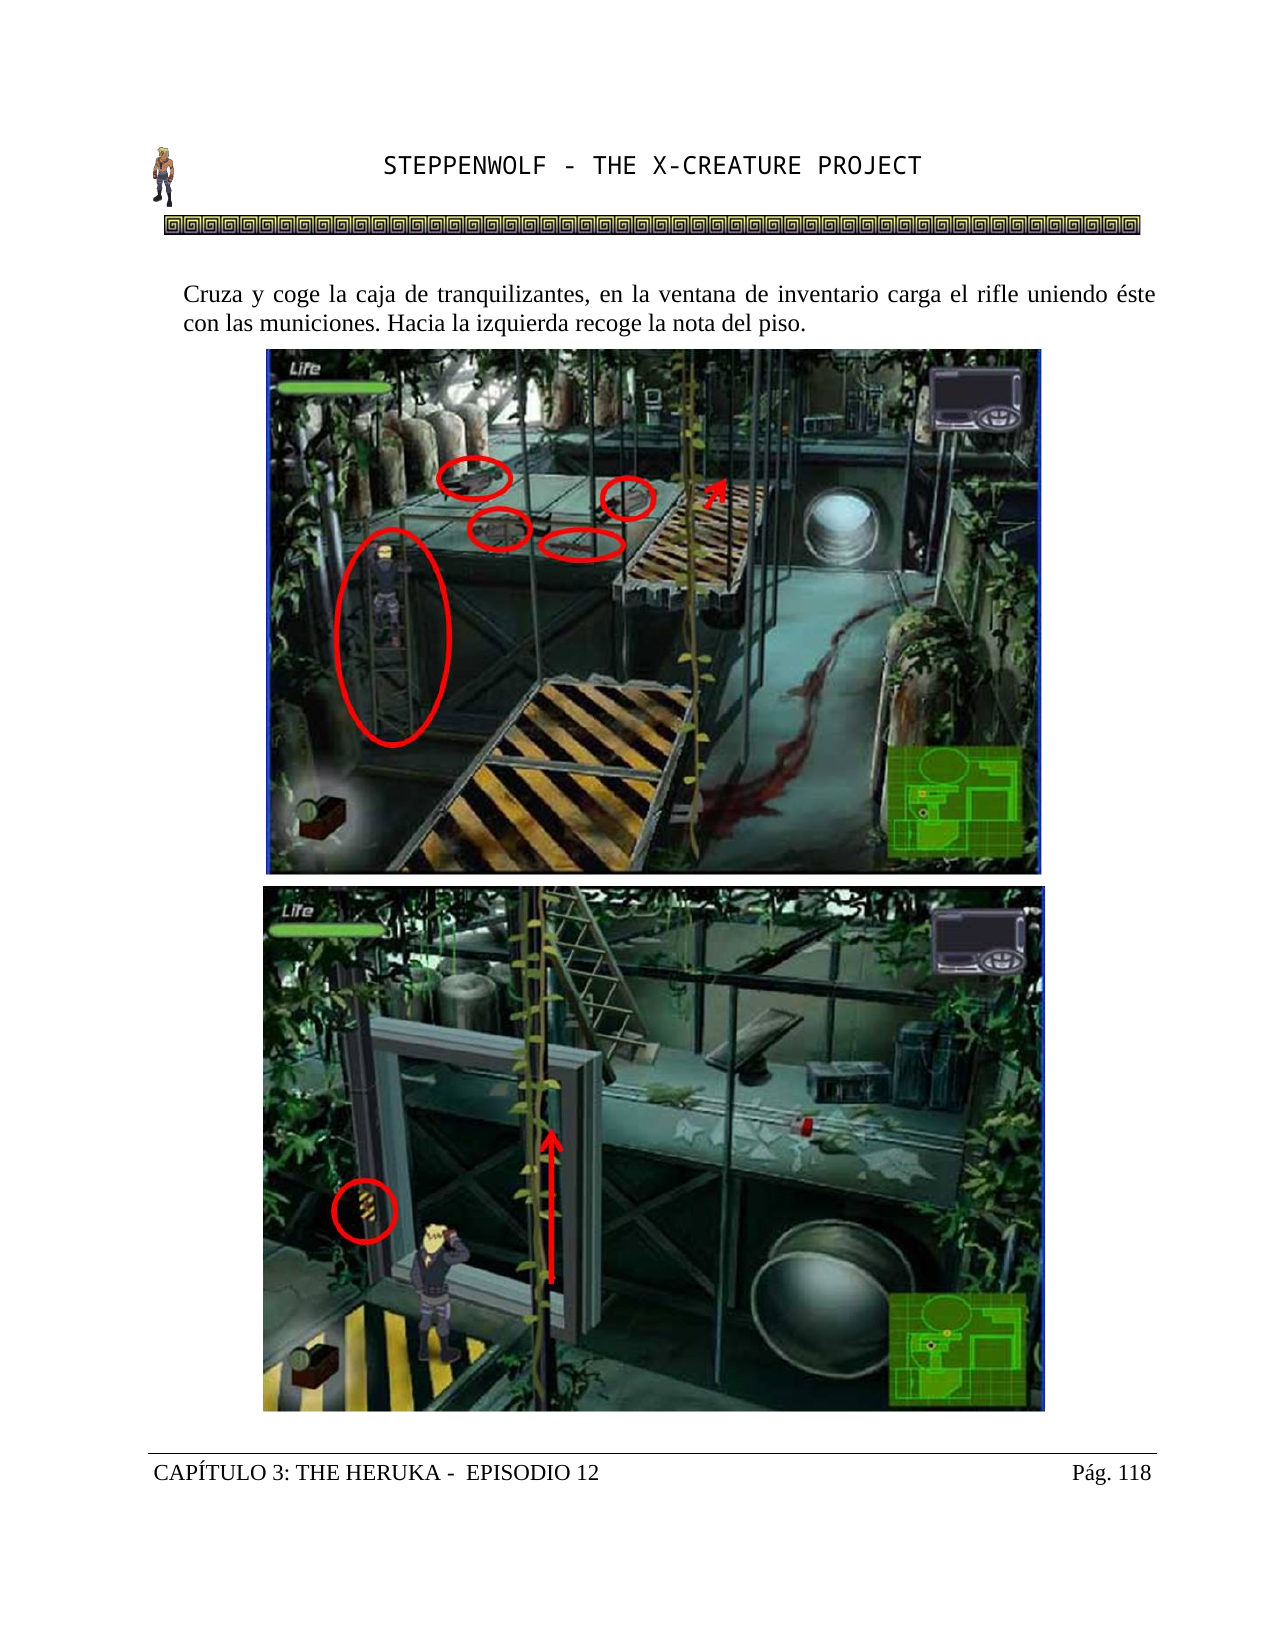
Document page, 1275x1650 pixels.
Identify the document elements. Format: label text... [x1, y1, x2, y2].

picture [164, 215, 1141, 235]
picture [147, 147, 181, 207]
picture [266, 348, 1042, 875]
picture [262, 886, 1046, 1412]
text Cruza y coge la caja de tranquilizantes, en la ventana de inventario carga el rifle uniendo éste con las municiones. Hacia la izquierda recoge la nota del piso. [148, 279, 1157, 337]
